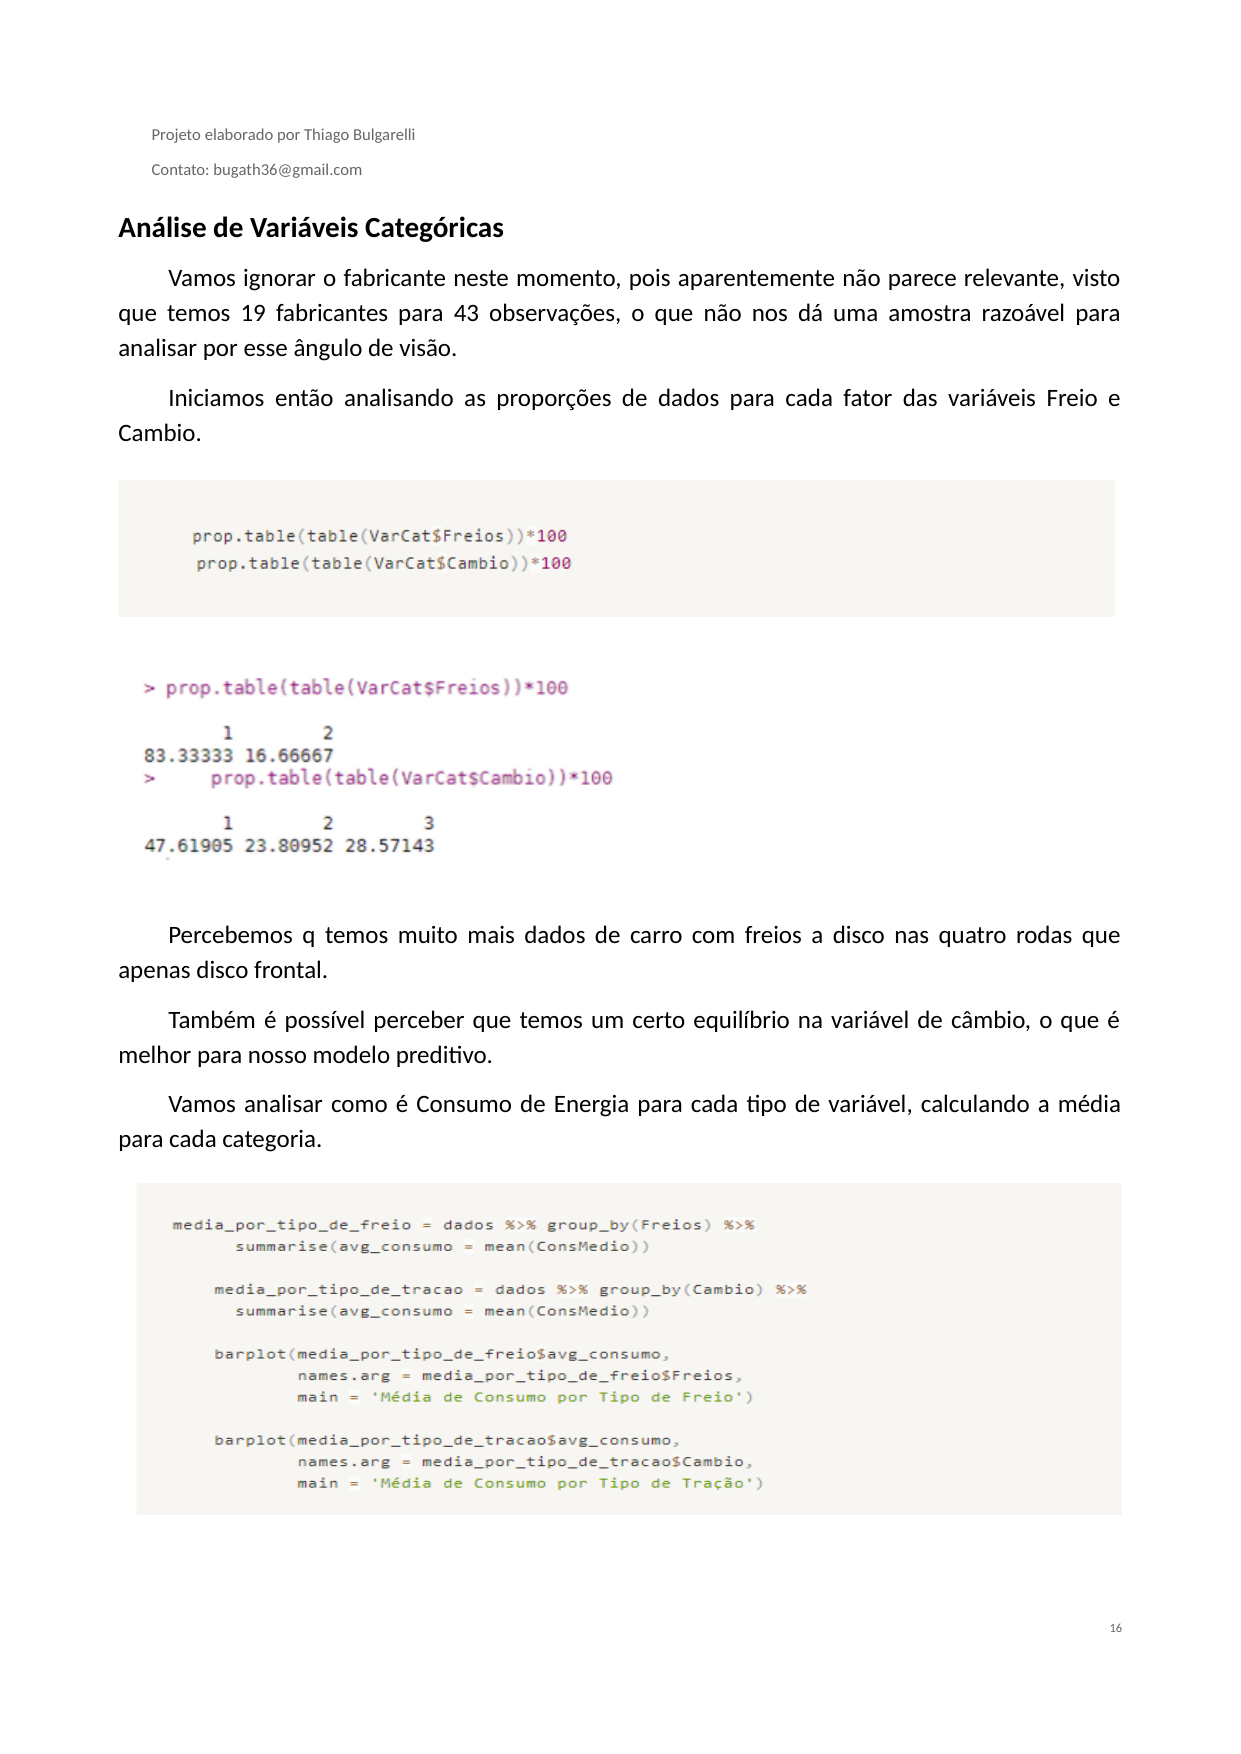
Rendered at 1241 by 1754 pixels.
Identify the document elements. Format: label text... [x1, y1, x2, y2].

text Percebemos q temos muito mais dados de carro com freios a disco nas quatro rodas que apenas disco frontal. [118, 919, 1122, 985]
text Vamos analisar como é Consumo de Energia para cada tipo de variável, calculando a média para cada categoria. [118, 1089, 1122, 1154]
picture [123, 670, 1118, 866]
subtitle Análise de Variáveis Categóricas [118, 209, 1122, 245]
picture [136, 1183, 1122, 1515]
text Vamos ignorar o fabricante neste momento, pois aparentemente não parece relevante, visto que temos 19 fabricantes para 43 observações, o que não nos dá uma amostra razoável para analisar por esse ângulo de visão. [118, 262, 1122, 363]
picture [118, 480, 1115, 617]
text Iniciamos então analisando as proporções de dados para cada fator das variáveis Freio e Cambio. [118, 382, 1122, 448]
text Também é possível perceber que temos um certo equilíbrio na variável de câmbio, o que é melhor para nosso modelo preditivo. [118, 1004, 1122, 1069]
